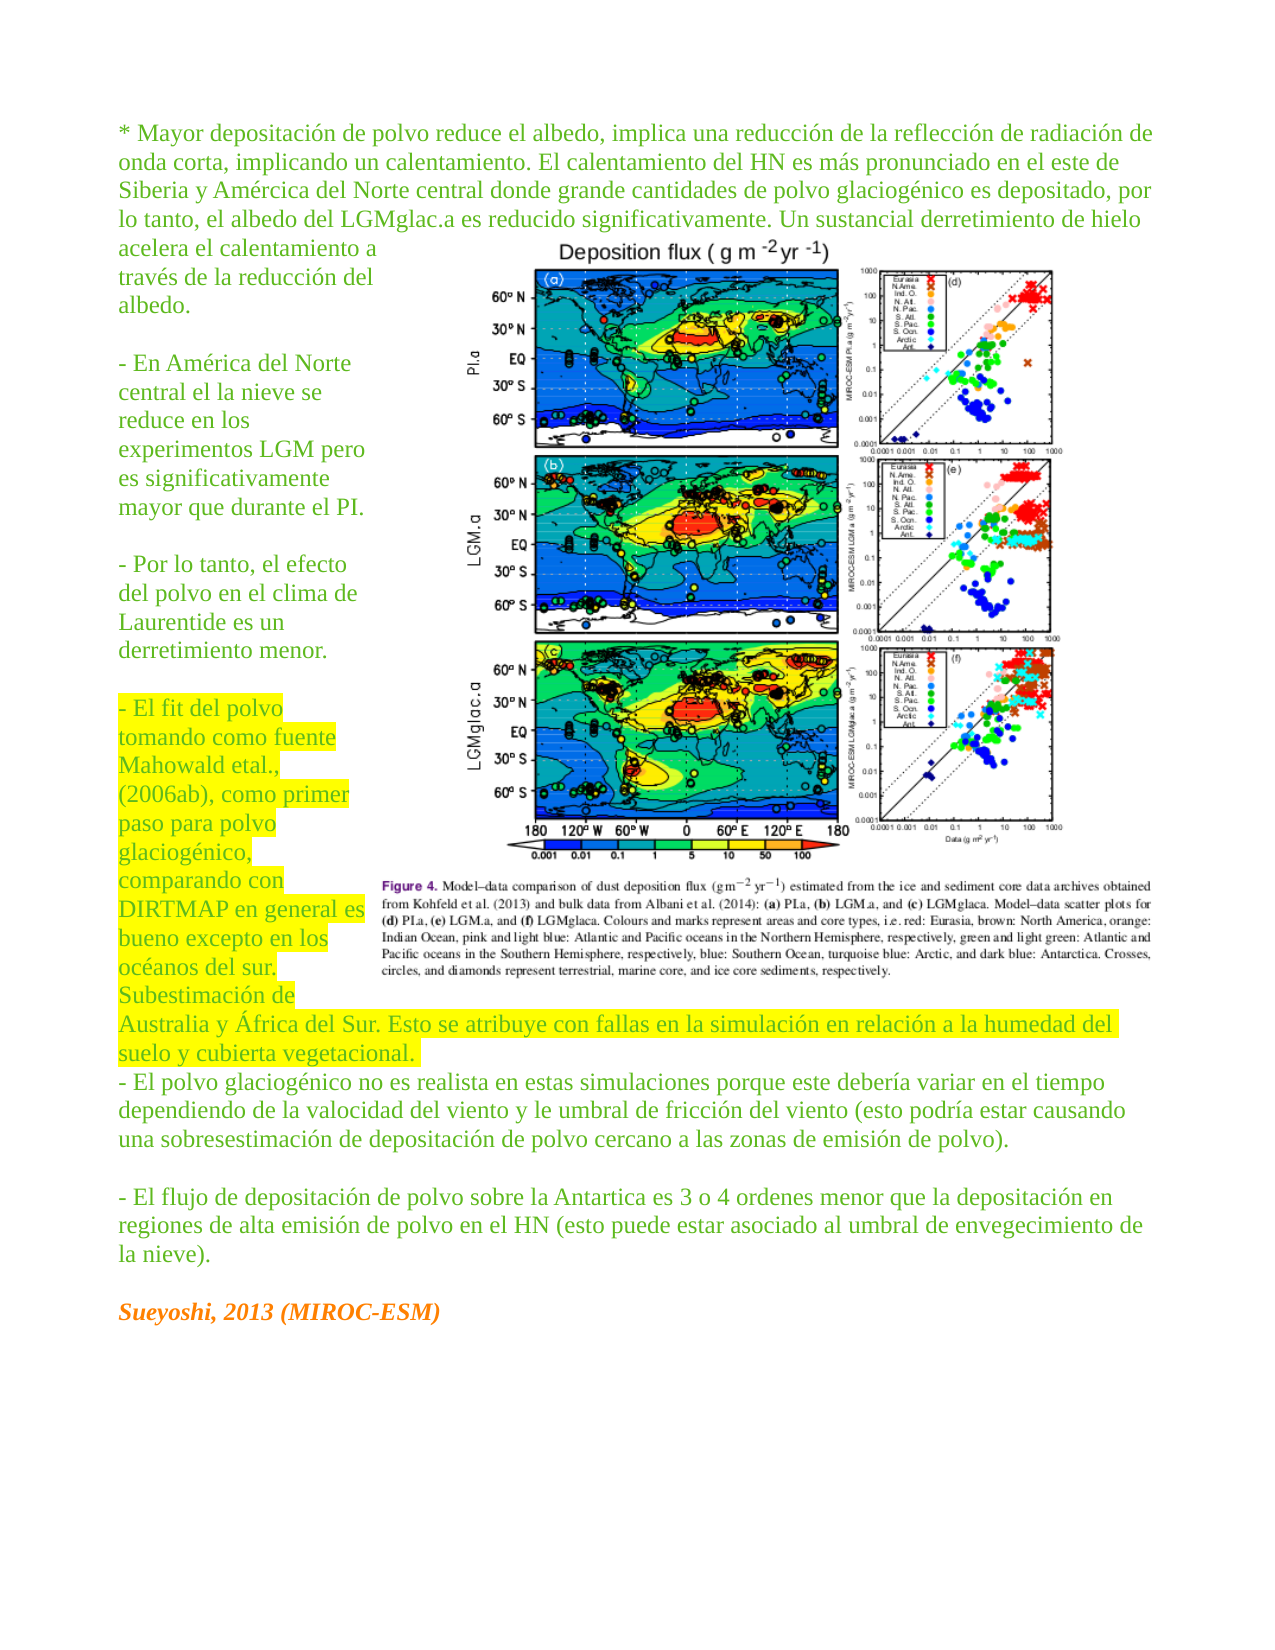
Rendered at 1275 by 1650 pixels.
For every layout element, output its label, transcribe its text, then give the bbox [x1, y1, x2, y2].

text - El polvo glaciogénico no es realista en estas simulaciones porque este debería variar en el tiempo dependiendo de la valocidad del viento y le umbral de fricción del viento (esto podría estar causando una sobresestimación de depositación de polvo cercano a las zonas de emisión de polvo). [118, 1067, 1157, 1153]
text Sueyoshi, 2013 (MIROC-ESM) [118, 1297, 1157, 1326]
text - El fit del polvo tomando como fuente Mahowald etal., (2006ab), como primer paso para polvo glaciogénico, comparando con DIRTMAP en general es bueno excepto en los océanos del sur. Subestimación de Australia y África del Sur. Esto se atribuye con fallas en la simulación en relación a la humedad del suelo y cubierta vegetacional. [118, 693, 1157, 1067]
text * Mayor depositación de polvo reduce el albedo, implica una reducción de la reflección de radiación de onda corta, implicando un calentamiento. El calentamiento del HN es más pronunciado en el este de Siberia y Amércica del Norte central donde grande cantidades de polvo glaciogénico es depositado, por lo tanto, el albedo del LGMglac.a es reducido significativamente. Un sustancial derretimiento de hielo acelera el calentamiento a través de la reducción del albedo. [118, 118, 1157, 319]
text - El flujo de depositación de polvo sobre la Antartica es 3 o 4 ordenes menor que la depositación en regiones de alta emisión de polvo en el HN (esto puede estar asociado al umbral de envegecimiento de la nieve). [118, 1182, 1157, 1268]
picture [377, 238, 1157, 982]
text - En América del Norte central el la nieve se reduce en los experimentos LGM pero es significativamente mayor que durante el PI. [118, 348, 377, 521]
text - Por lo tanto, el efecto del polvo en el clima de Laurentide es un derretimiento menor. [118, 549, 377, 664]
